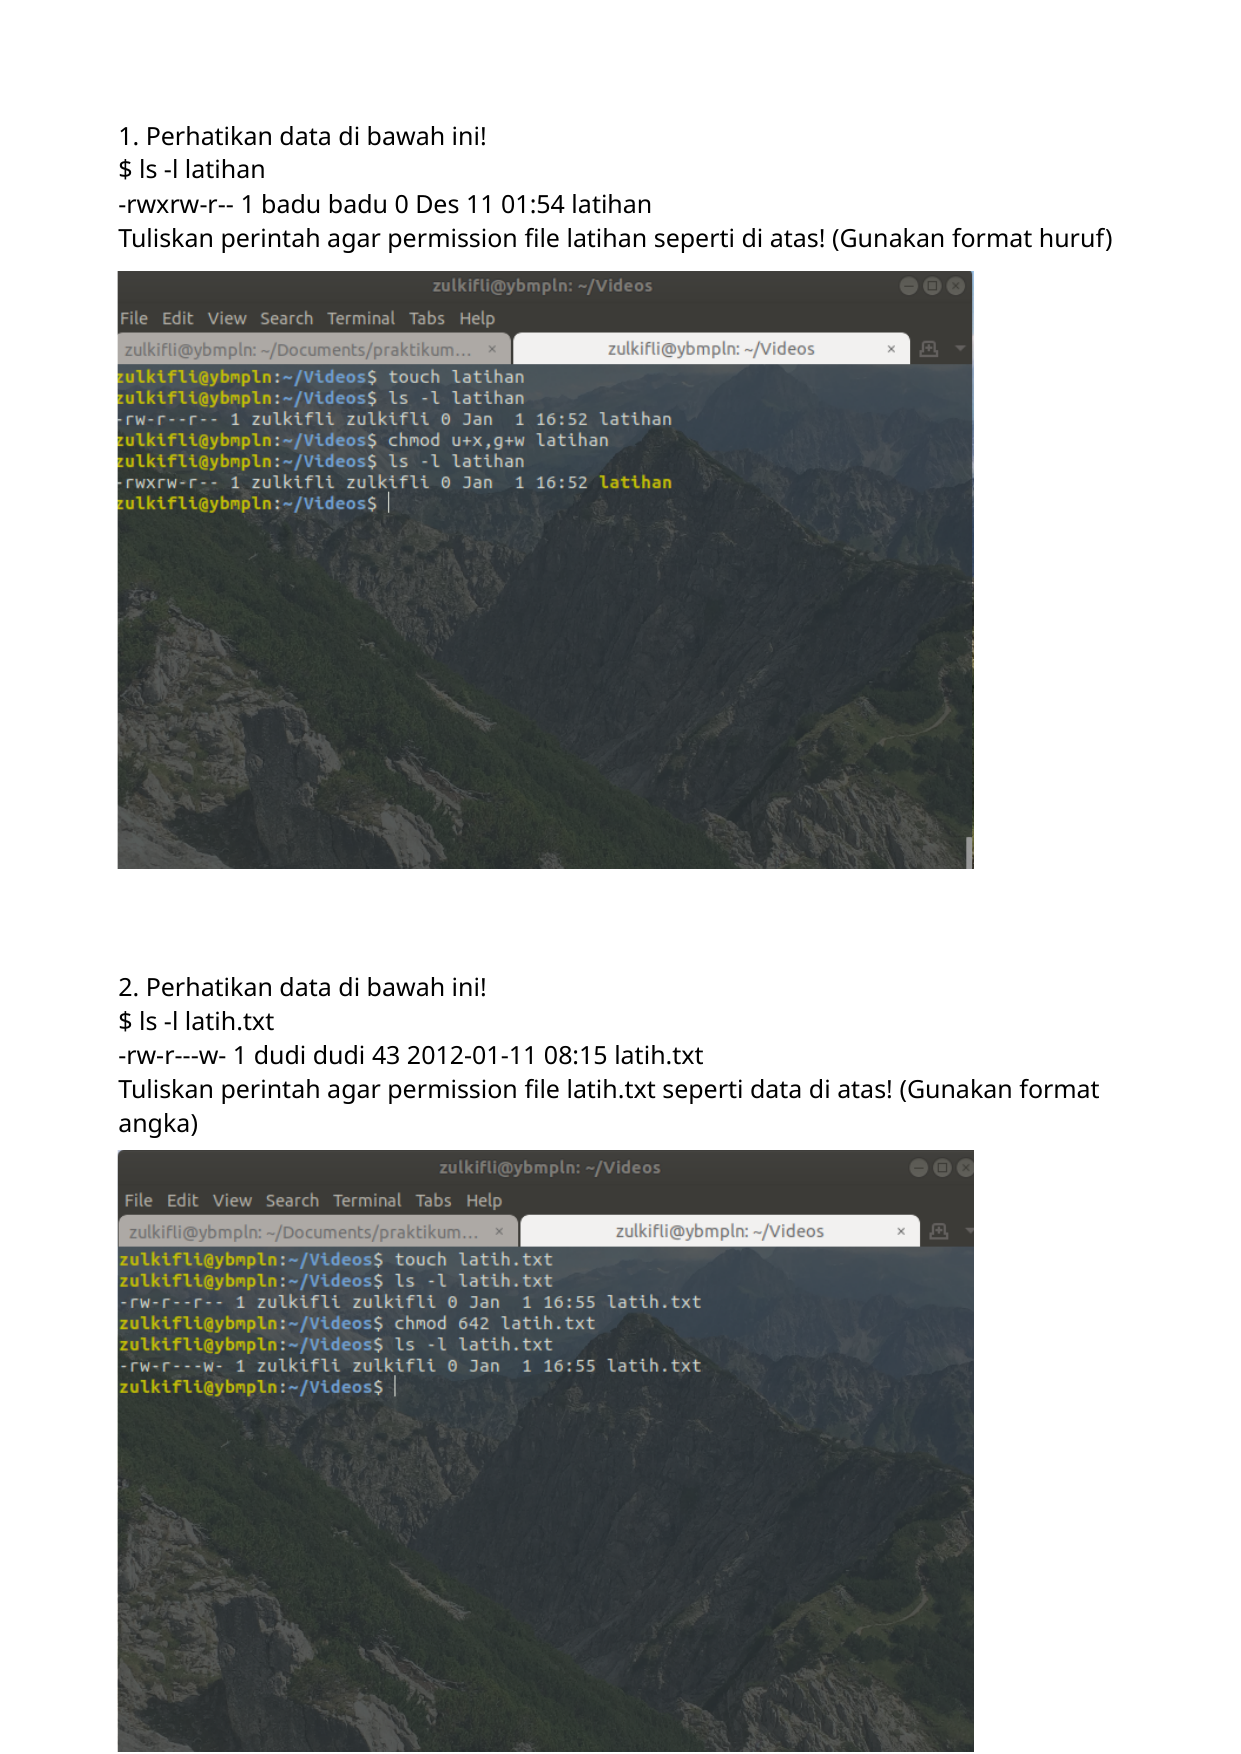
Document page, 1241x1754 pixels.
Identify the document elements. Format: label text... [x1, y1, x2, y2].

text Tuliskan perintah agar permission file latih.txt seperti data di atas! (Gunakan format angka) [118, 1072, 1122, 1140]
picture [117, 1150, 974, 1752]
picture [117, 271, 974, 869]
text 1. Perhatikan data di bawah ini! [118, 118, 1122, 152]
text -rw-r---w- 1 dudi dudi 43 2012-01-11 08:15 latih.txt [118, 1038, 1122, 1072]
text -rwxrw-r-- 1 badu badu 0 Des 11 01:54 latihan [118, 186, 1122, 220]
text 2. Perhatikan data di bawah ini! [118, 970, 1122, 1004]
text $ ls -l latihan [118, 152, 1122, 186]
text Tuliskan perintah agar permission file latihan seperti di atas! (Gunakan format huruf) [118, 220, 1122, 254]
text $ ls -l latih.txt [118, 1004, 1122, 1038]
